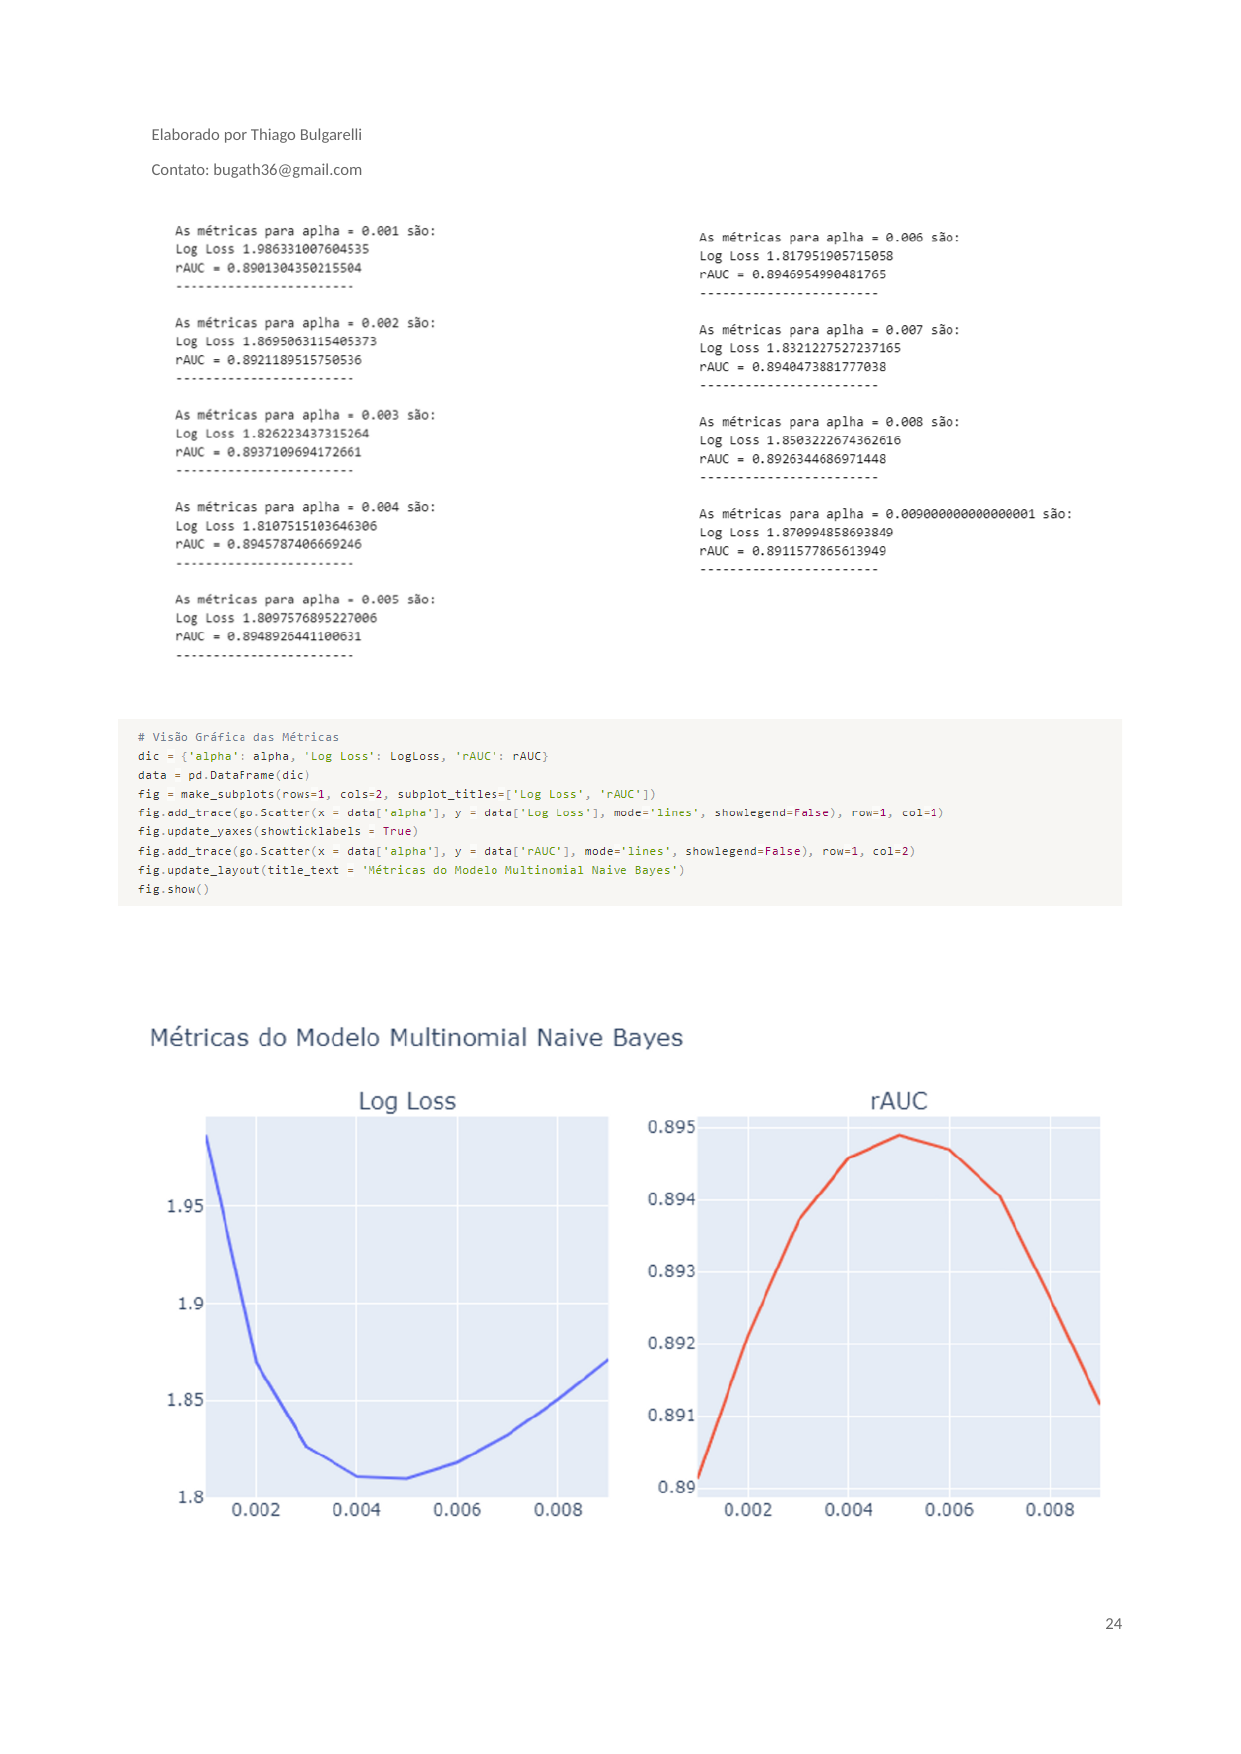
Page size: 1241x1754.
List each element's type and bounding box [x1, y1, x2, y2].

picture [118, 1009, 1123, 1529]
picture [163, 209, 1077, 665]
picture [118, 719, 1123, 906]
